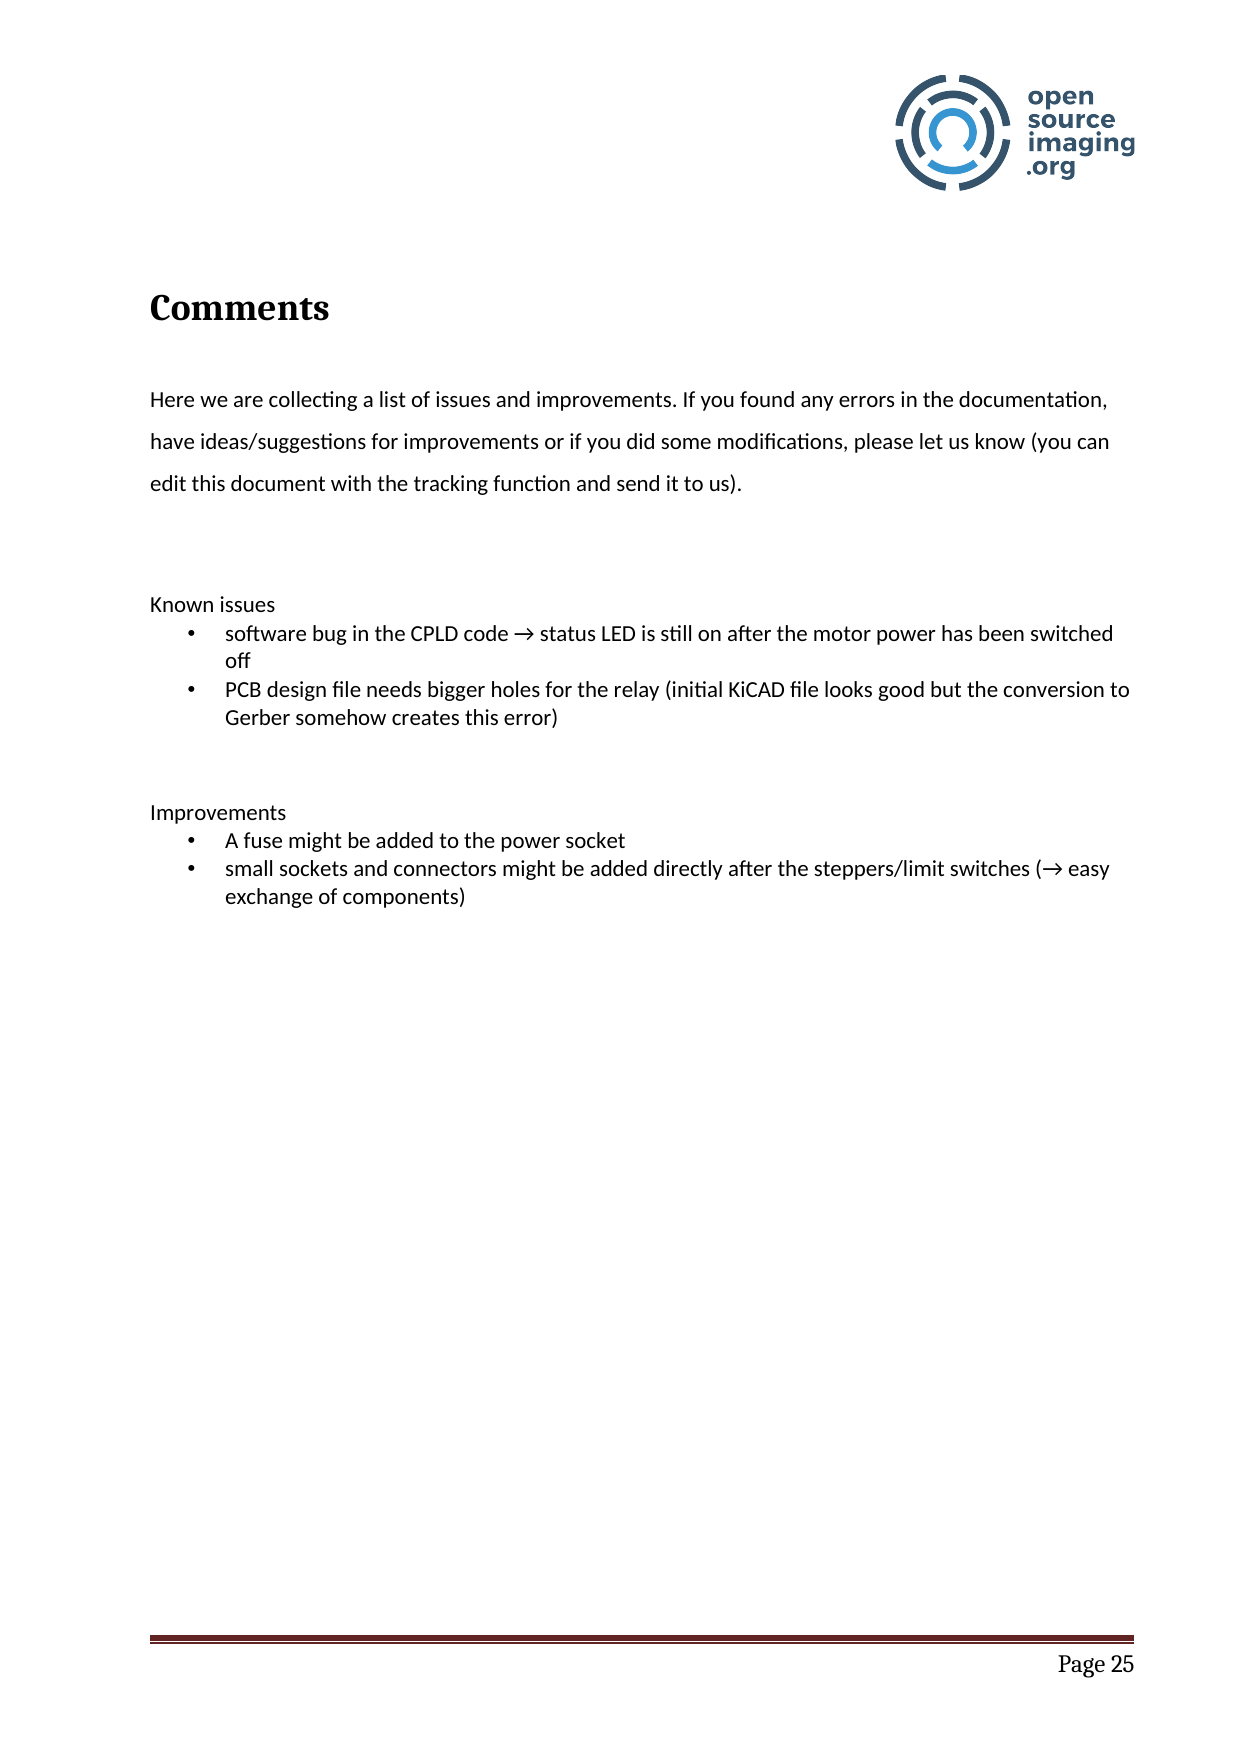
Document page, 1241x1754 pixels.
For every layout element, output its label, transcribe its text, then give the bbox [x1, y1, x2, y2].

picture [895, 75, 1135, 191]
text Improvements [150, 798, 1134, 826]
list A fuse might be added to the power socket [187, 826, 1134, 854]
subtitle Comments [150, 286, 1134, 329]
list small sockets and connectors might be added directly after the steppers/limit switches (→ easy exchange of components) [187, 854, 1134, 910]
text Here we are collecting a list of issues and improvements. If you found any errors in the documentation, have ideas/suggestions for improvements or if you did some modifications, please let us know (you can edit this document with the tracking function and send it to us). [150, 385, 1134, 497]
text Known issues [150, 591, 1134, 619]
list PCB design file needs bigger holes for the relay (initial KiCAD file looks good but the conversion to Gerber somehow creates this error) [187, 675, 1134, 731]
list software bug in the CPLD code → status LED is still on after the motor power has been switched off [187, 619, 1134, 675]
